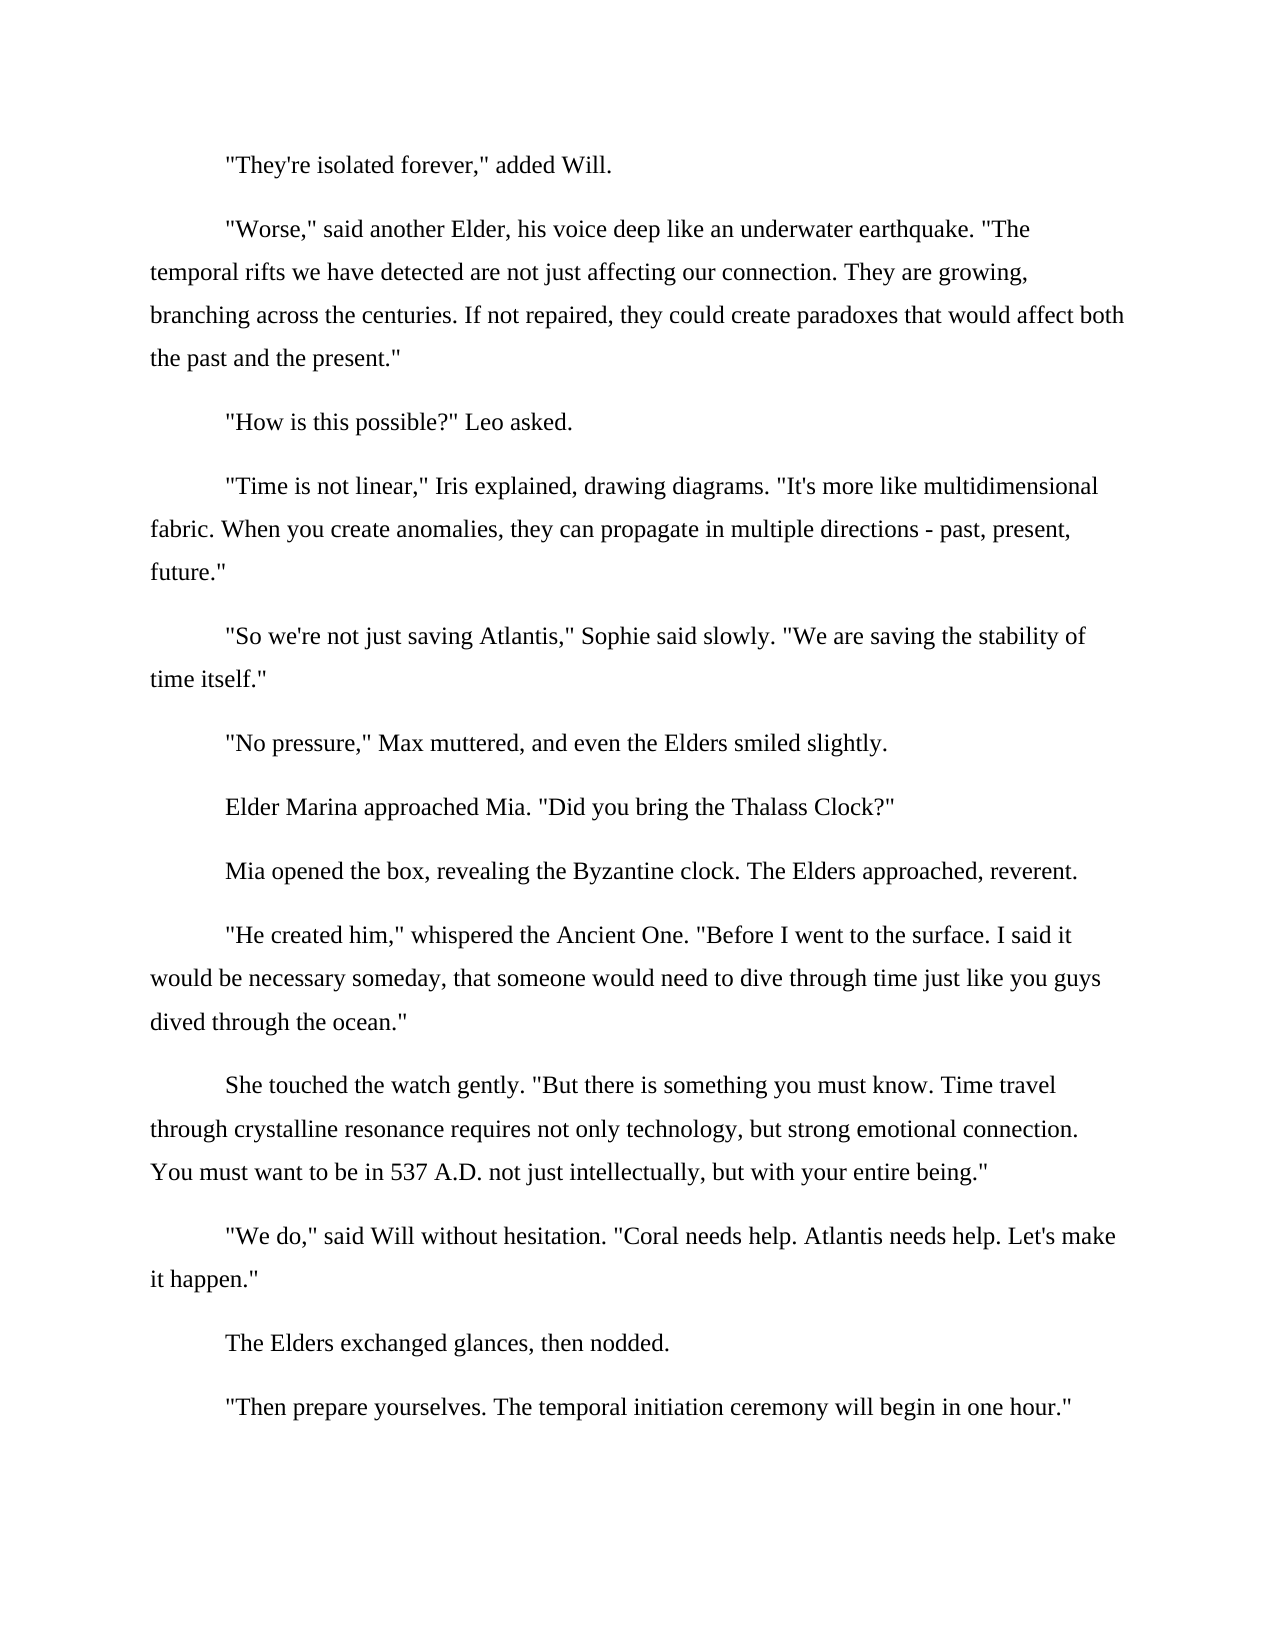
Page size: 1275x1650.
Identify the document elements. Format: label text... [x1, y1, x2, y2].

text "Time is not linear," Iris explained, drawing diagrams. "It's more like multidimensional fabric. When you create anomalies, they can propagate in multiple directions - past, present, future." [150, 471, 1125, 586]
text The Elders exchanged glances, then nodded. [150, 1328, 1125, 1357]
text "Then prepare yourselves. The temporal initiation ceremony will begin in one hour." [150, 1392, 1125, 1421]
text "How is this possible?" Leo asked. [150, 407, 1125, 436]
text "So we're not just saving Atlantis," Sophie said slowly. "We are saving the stability of time itself." [150, 621, 1125, 693]
text Mia opened the box, revealing the Byzantine clock. The Elders approached, reverent. [150, 856, 1125, 885]
text "They're isolated forever," added Will. [150, 150, 1125, 179]
text "He created him," whispered the Ancient One. "Before I went to the surface. I said it would be necessary someday, that someone would need to dive through time just like you guys dived through the ocean." [150, 920, 1125, 1035]
text Elder Marina approached Mia. "Did you bring the Thalass Clock?" [150, 792, 1125, 821]
text "We do," said Will without hesitation. "Coral needs help. Atlantis needs help. Let's make it happen." [150, 1221, 1125, 1293]
text "No pressure," Max muttered, and even the Elders smiled slightly. [150, 728, 1125, 757]
text She touched the watch gently. "But there is something you must know. Time travel through crystalline resonance requires not only technology, but strong emotional connection. You must want to be in 537 A.D. not just intellectually, but with your entire being." [150, 1071, 1125, 1186]
text "Worse," said another Elder, his voice deep like an underwater earthquake. "The temporal rifts we have detected are not just affecting our connection. They are growing, branching across the centuries. If not repaired, they could create paradoxes that would affect both the past and the present." [150, 214, 1125, 372]
